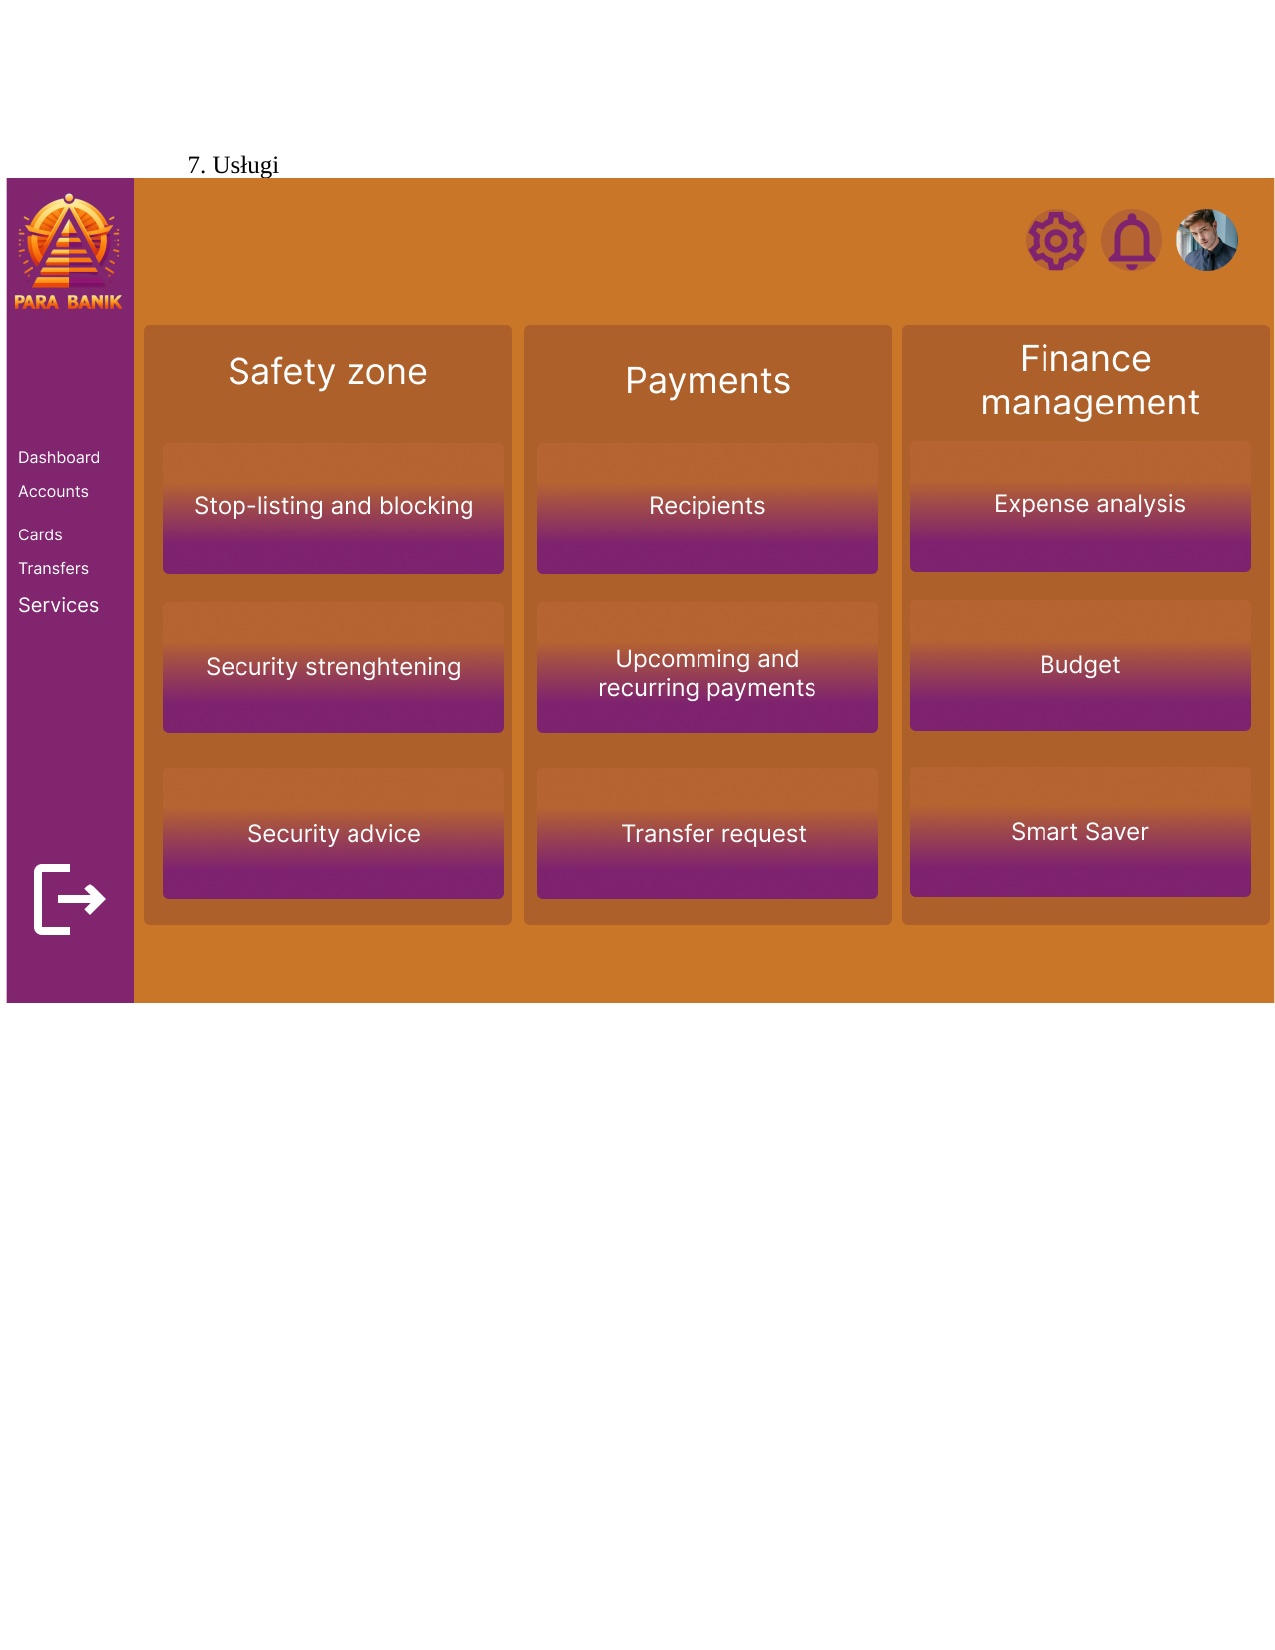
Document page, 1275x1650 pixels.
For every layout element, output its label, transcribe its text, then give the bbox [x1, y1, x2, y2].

list 7. Usługi [187, 150, 1087, 178]
picture [6, 178, 1275, 1003]
